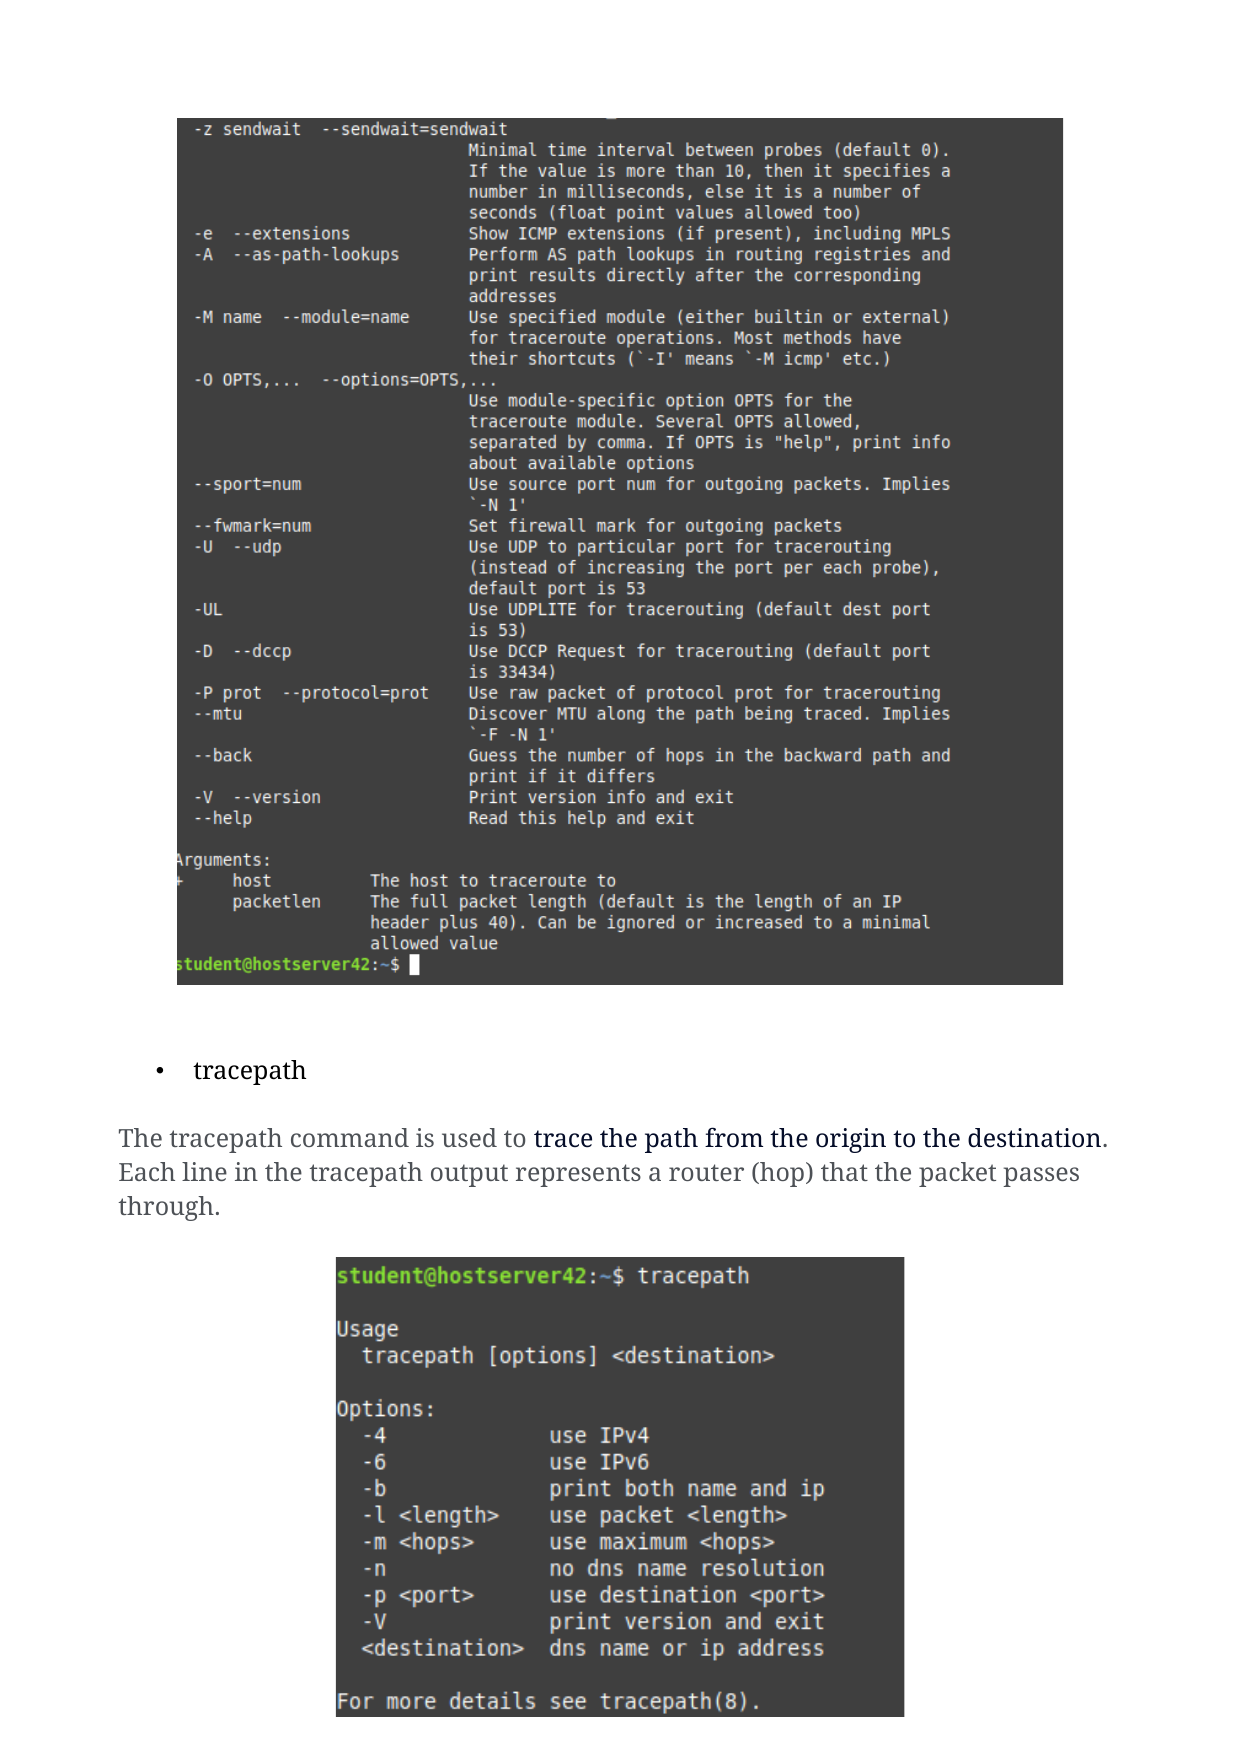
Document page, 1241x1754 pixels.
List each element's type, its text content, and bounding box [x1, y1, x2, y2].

picture [335, 1257, 905, 1717]
picture [177, 118, 1064, 985]
list tracepath [156, 1053, 1122, 1087]
text The tracepath command is used to trace the path from the origin to the destination. Each line in the tracepath output represents a router (hop) that the packet passes through. [118, 1121, 1122, 1223]
